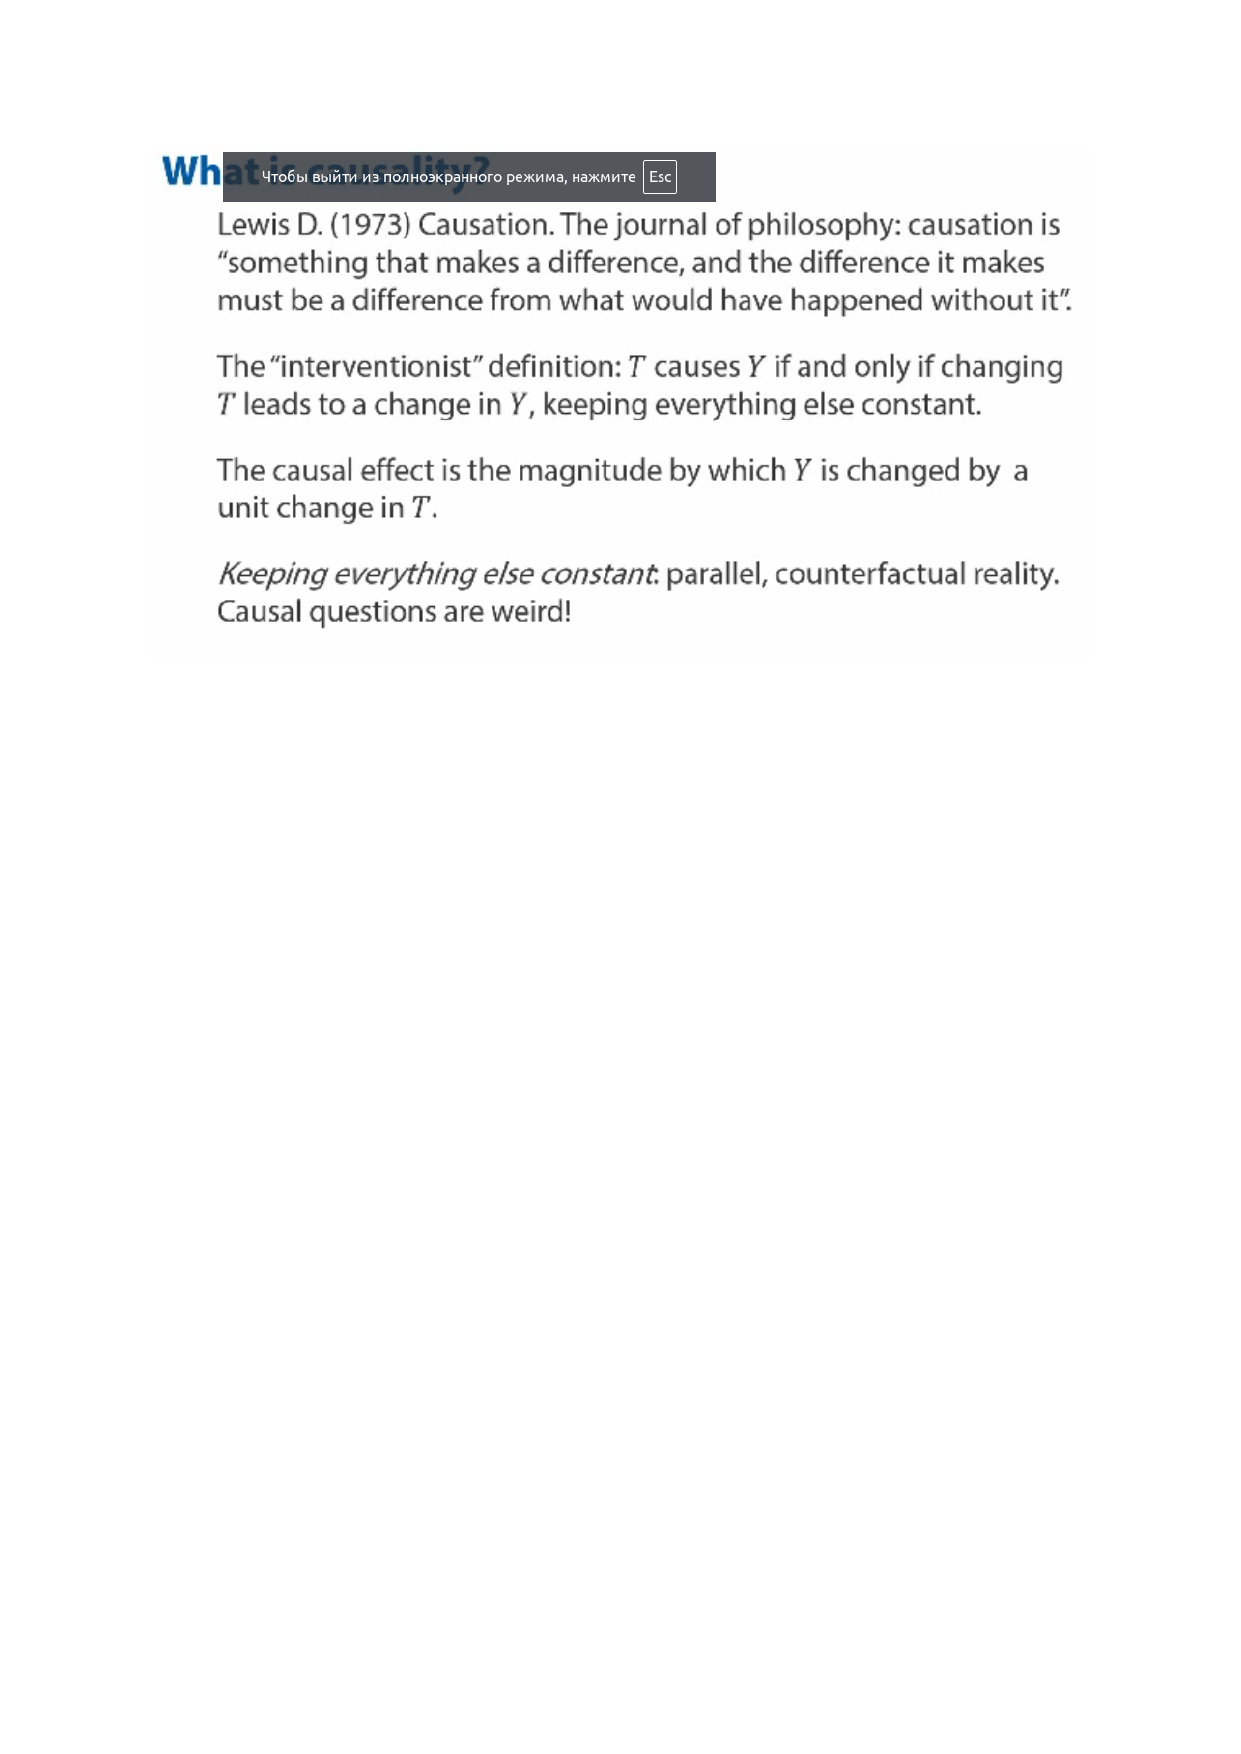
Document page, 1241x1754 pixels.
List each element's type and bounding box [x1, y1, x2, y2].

picture [151, 146, 1089, 663]
